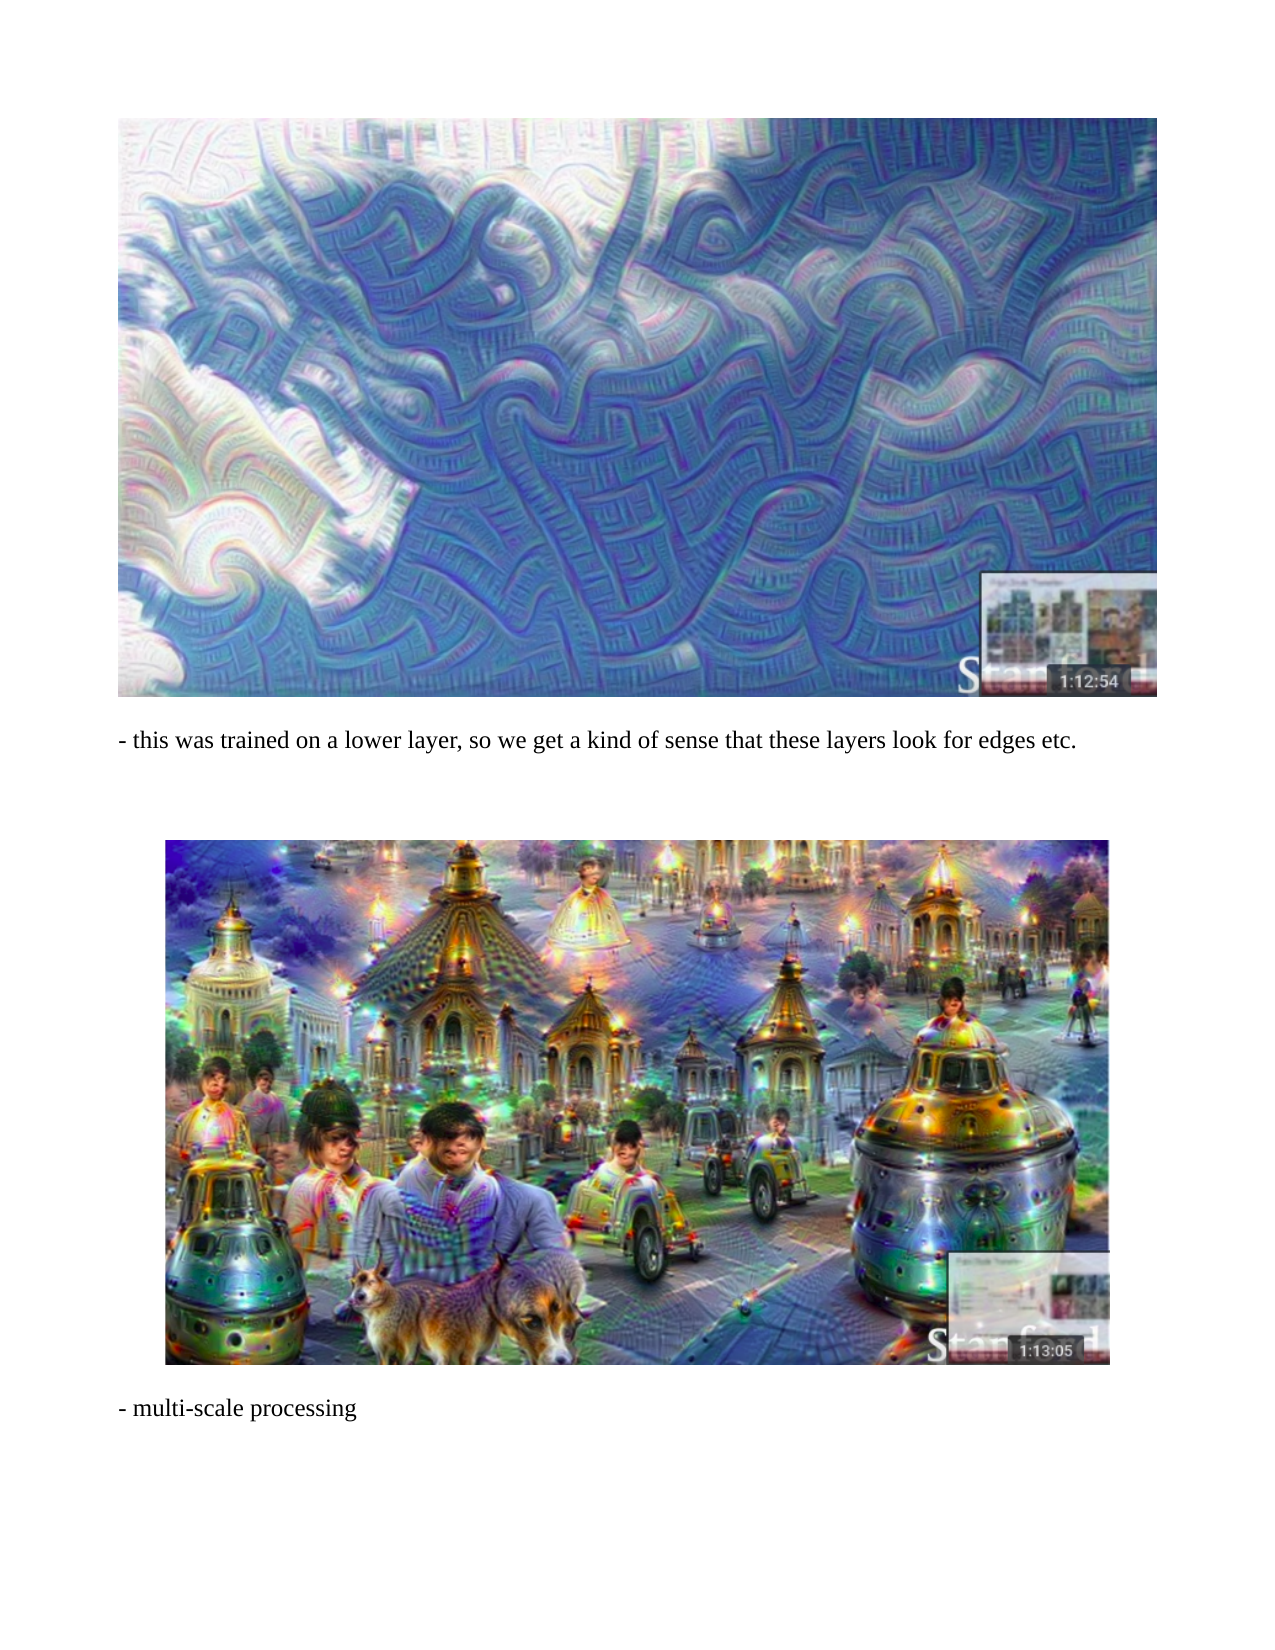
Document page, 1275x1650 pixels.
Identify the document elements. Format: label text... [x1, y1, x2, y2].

text - multi-scale processing [118, 1393, 1157, 1422]
text - this was trained on a lower layer, so we get a kind of sense that these layers look for edges etc. [118, 725, 1157, 754]
picture [165, 840, 1110, 1365]
picture [118, 118, 1157, 697]
